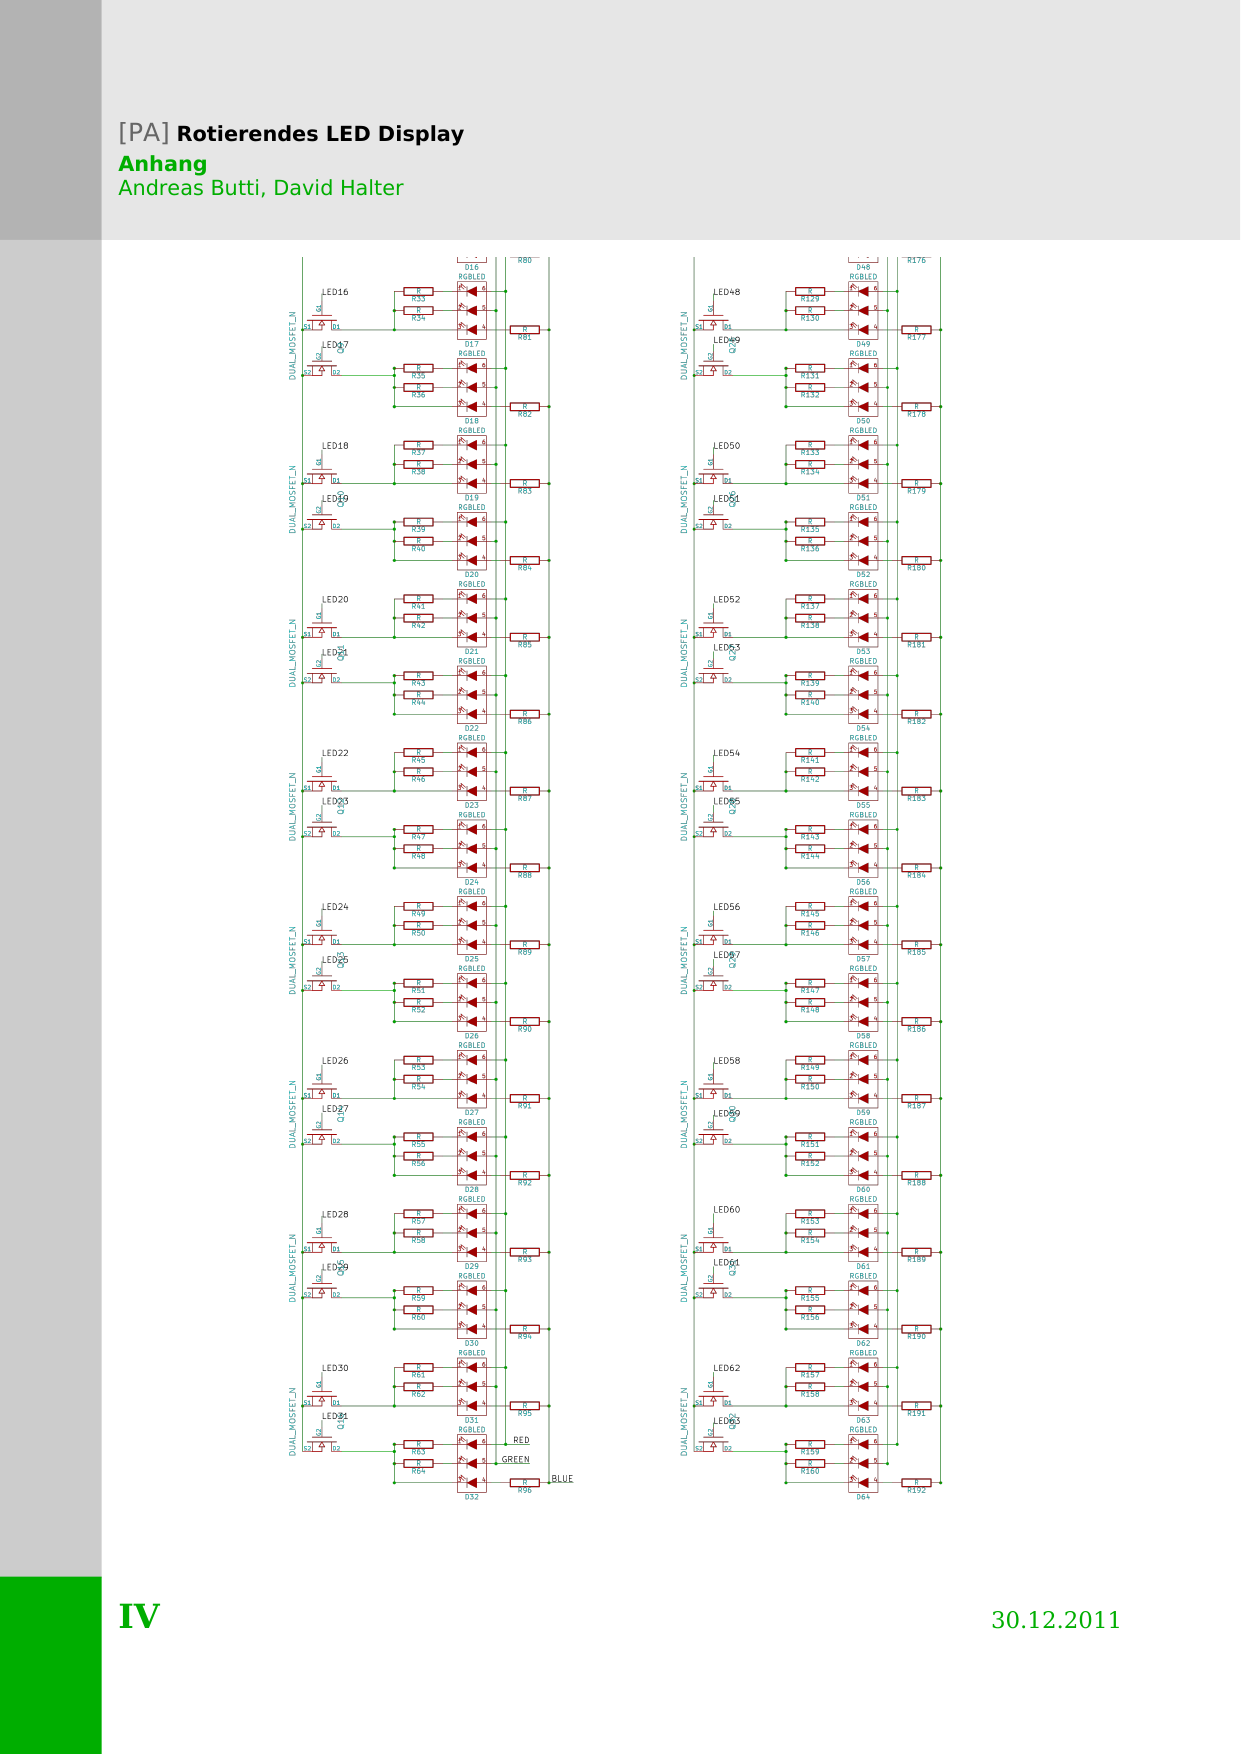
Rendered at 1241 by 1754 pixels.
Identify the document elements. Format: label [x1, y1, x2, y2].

picture [284, 257, 956, 1507]
